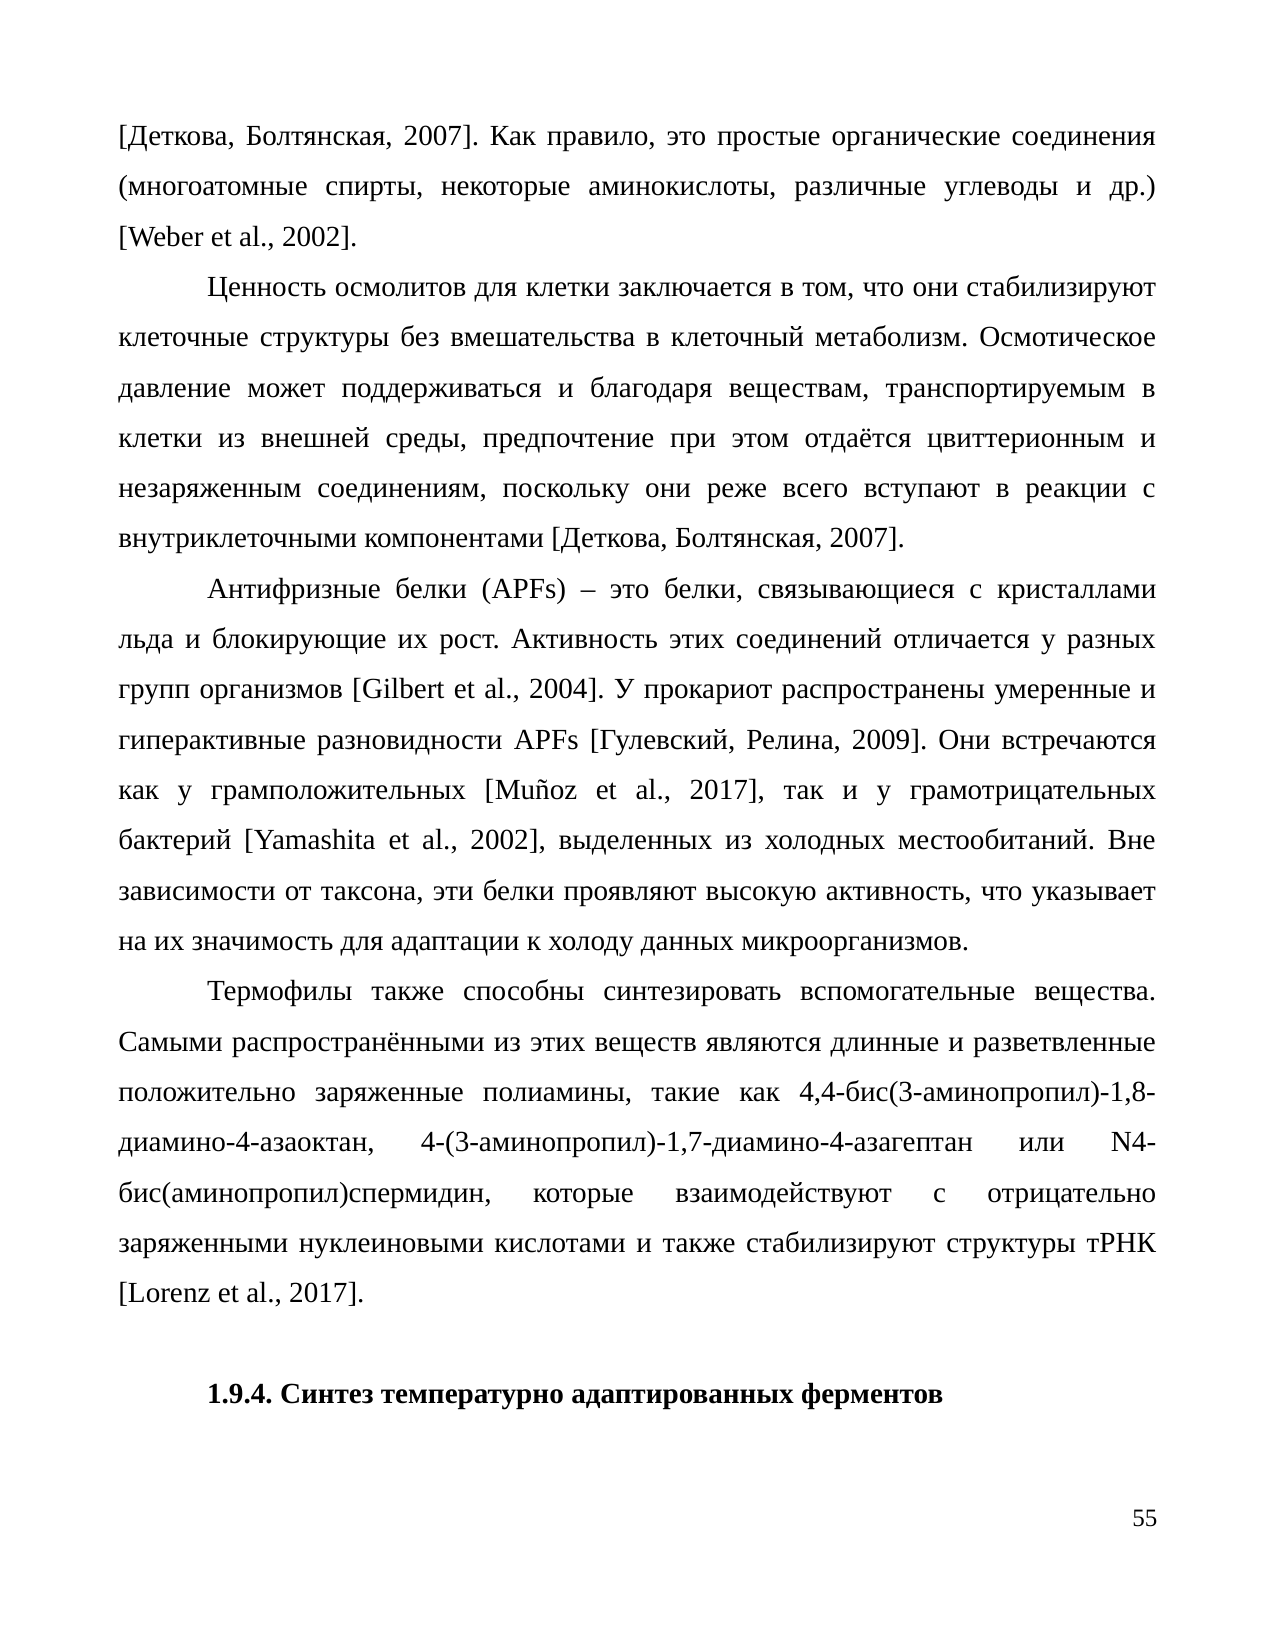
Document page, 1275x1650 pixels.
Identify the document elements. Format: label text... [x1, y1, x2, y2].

text Ценность осмолитов для клетки заключается в том, что они стабилизируют клеточные структуры без вмешательства в клеточный метаболизм. Осмотическое давление может поддерживаться и благодаря веществам, транспортируемым в клетки из внешней среды, предпочтение при этом отдаётся цвиттерионным и незаряженным соединениям, поскольку они реже всего вступают в реакции с внутриклеточными компонентами [Деткова, Болтянская, 2007]. [118, 269, 1157, 554]
subtitle 1.9.4. Синтез температурно адаптированных ферментов [118, 1376, 1157, 1409]
text Антифризные белки (APFs) – это белки, связывающиеся с кристаллами льда и блокирующие их рост. Активность этих соединений отличается у разных групп организмов [Gilbert et al., 2004]. У прокариот распространены умеренные и гиперактивные разновидности APFs [Гулевский, Релина, 2009]. Они встречаются как у грамположительных [Muñoz et al., 2017], так и у грамотрицательных бактерий [Yamashita et al., 2002], выделенных из холодных местообитаний. Вне зависимости от таксона, эти белки проявляют высокую активность, что указывает на их значимость для адаптации к холоду данных микроорганизмов. [118, 571, 1157, 957]
text Термофилы также способны синтезировать вспомогательные вещества. Самыми распространёнными из этих веществ являются длинные и разветвленные положительно заряженные полиамины, такие как 4,4-бис(3-аминопропил)-1,8-диамино-4-азаоктан, 4-(3-аминопропил)-1,7-диамино-4-азагептан или N4-бис(аминопропил)спермидин, которые взаимодействуют с отрицательно заряженными нуклеиновыми кислотами и также стабилизируют структуры тРНК [Lorenz et al., 2017]. [118, 973, 1157, 1309]
text [Деткова, Болтянская, 2007]. Как правило, это простые органические соединения (многоатомные спирты, некоторые аминокислоты, различные углеводы и др.) [Weber et al., 2002]. [118, 118, 1157, 252]
